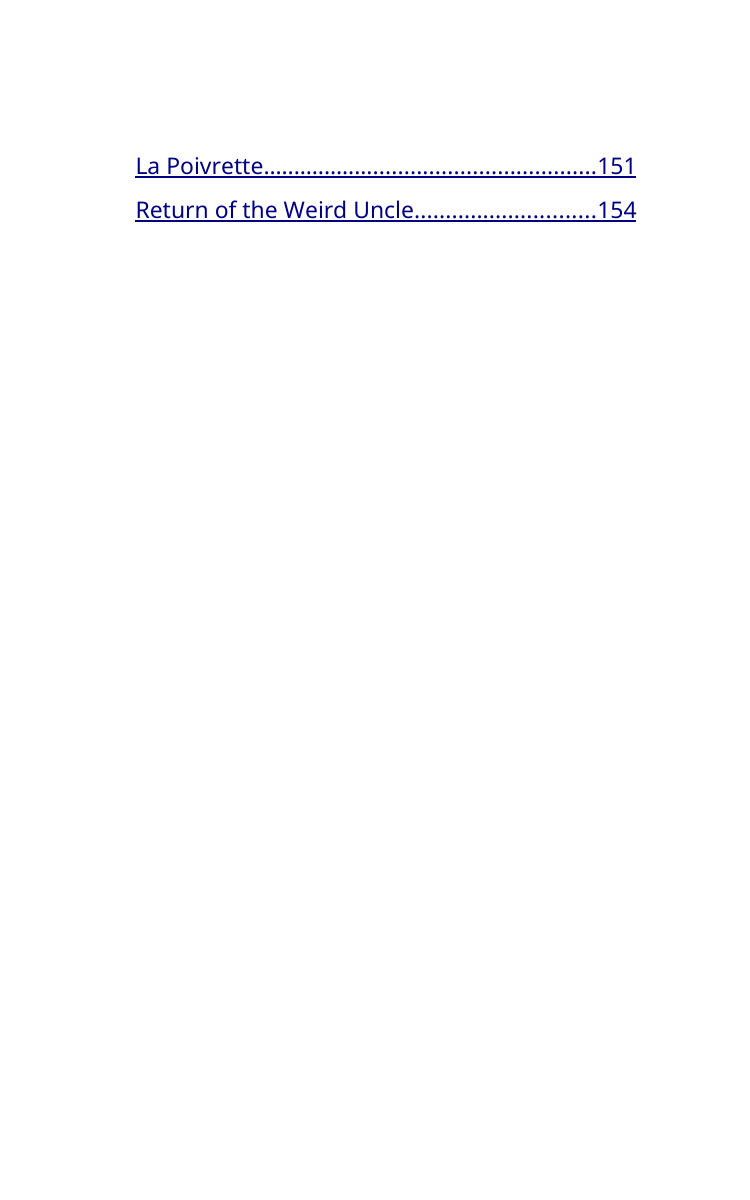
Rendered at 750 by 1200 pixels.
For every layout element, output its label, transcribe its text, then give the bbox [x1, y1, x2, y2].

text La Poivrette 151 [135, 150, 637, 181]
text Return of the Weird Uncle 154 [135, 194, 637, 225]
